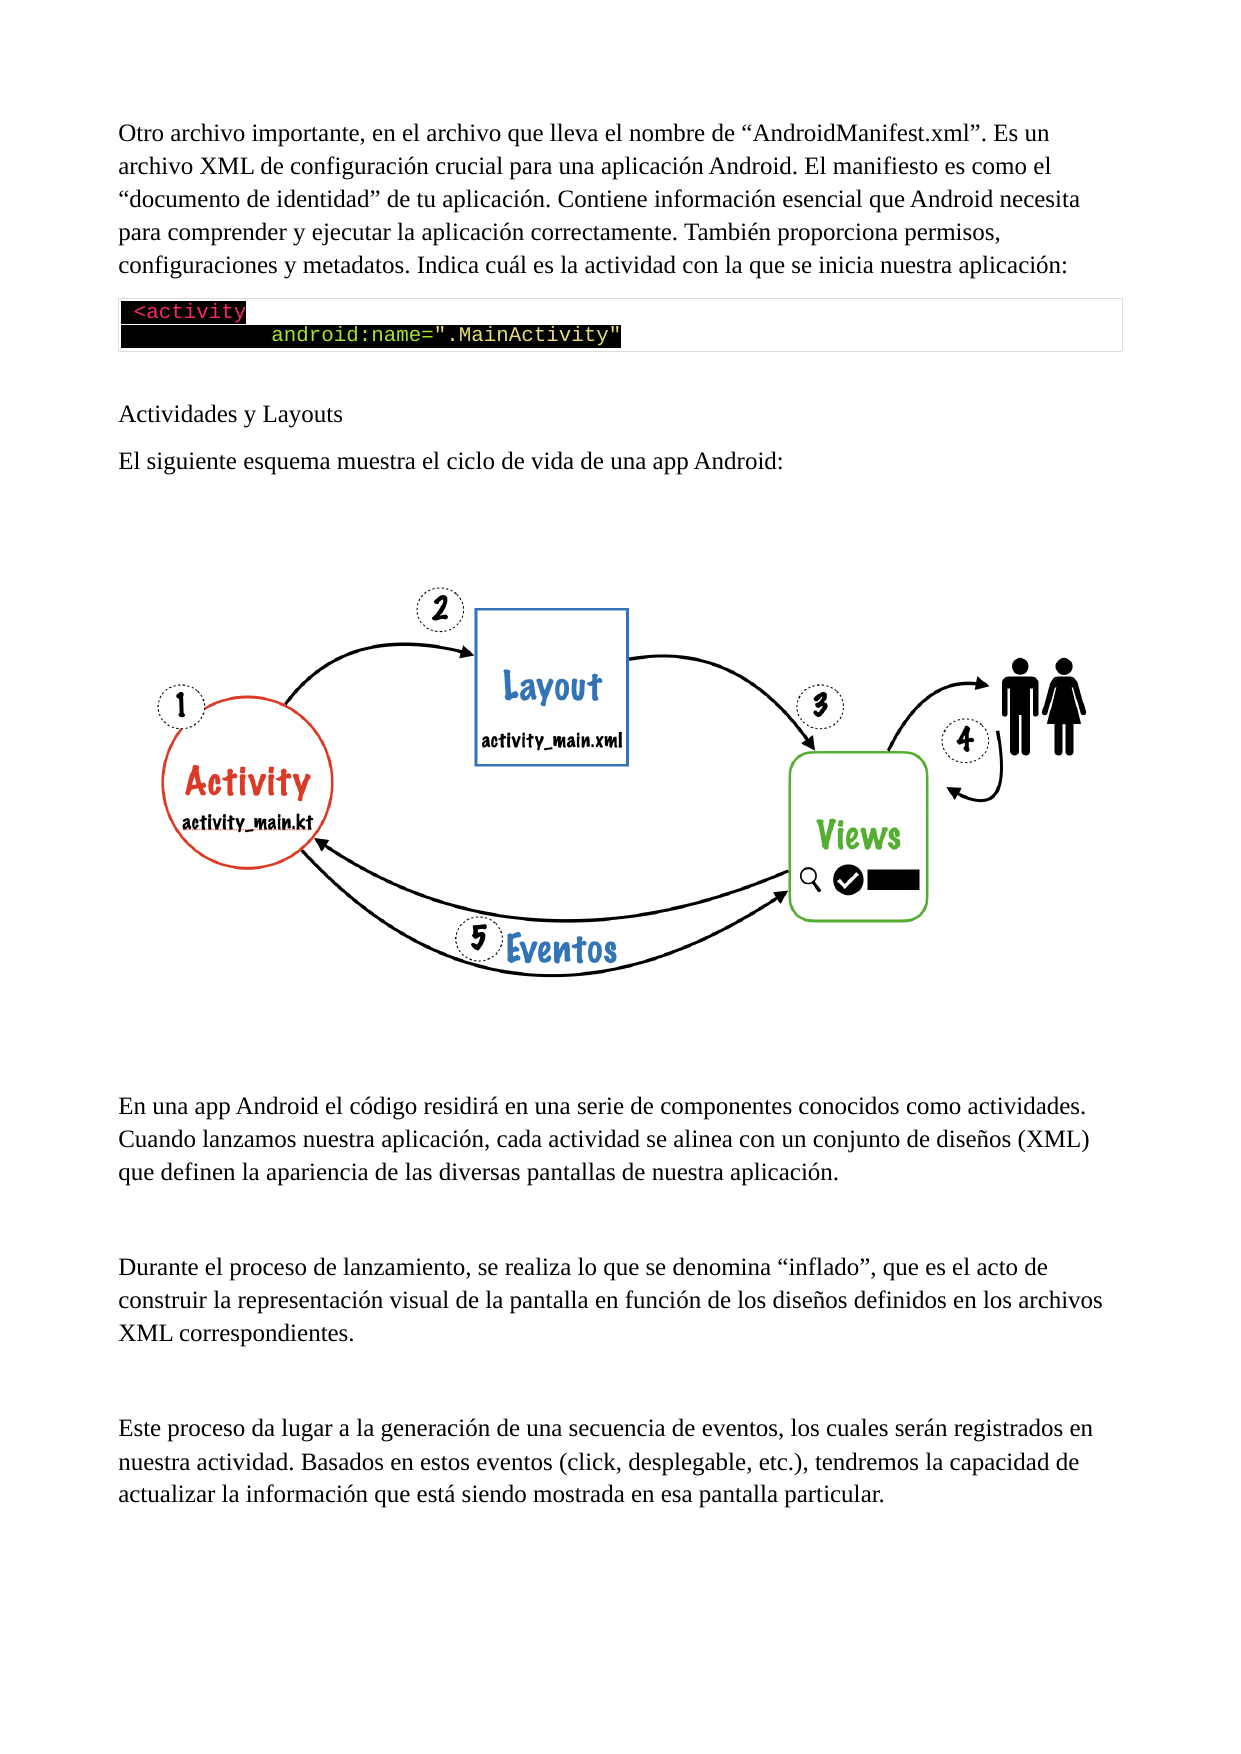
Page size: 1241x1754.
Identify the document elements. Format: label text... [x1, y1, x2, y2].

text El siguiente esquema muestra el ciclo de vida de una app Android: [118, 446, 1122, 475]
text Durante el proceso de lanzamiento, se realiza lo que se denomina “inflado”, que es el acto de construir la representación visual de la pantalla en función de los diseños definidos en los archivos XML correspondientes. [118, 1252, 1122, 1347]
text Actividades y Layouts [118, 399, 1122, 427]
text <activity [119, 299, 1122, 321]
text Otro archivo importante, en el archivo que lleva el nombre de “AndroidManifest.xml”. Es un archivo XML de configuración crucial para una aplicación Android. El manifiesto es como el “documento de identidad” de tu aplicación. Contiene información esencial que Android necesita para comprender y ejecutar la aplicación correctamente. También proporciona permisos, configuraciones y metadatos. Indica cuál es la actividad con la que se inicia nuestra aplicación: [118, 118, 1122, 279]
text android:name=".MainActivity" [119, 321, 1122, 351]
picture [118, 541, 1123, 1025]
text Este proceso da lugar a la generación de una secuencia de eventos, los cuales serán registrados en nuestra actividad. Basados en estos eventos (click, desplegable, etc.), tendremos la capacidad de actualizar la información que está siendo mostrada en esa pantalla particular. [118, 1413, 1122, 1508]
text En una app Android el código residirá en una serie de componentes conocidos como actividades. Cuando lanzamos nuestra aplicación, cada actividad se alinea con un conjunto de diseños (XML) que definen la apariencia de las diversas pantallas de nuestra aplicación. [118, 1091, 1122, 1186]
